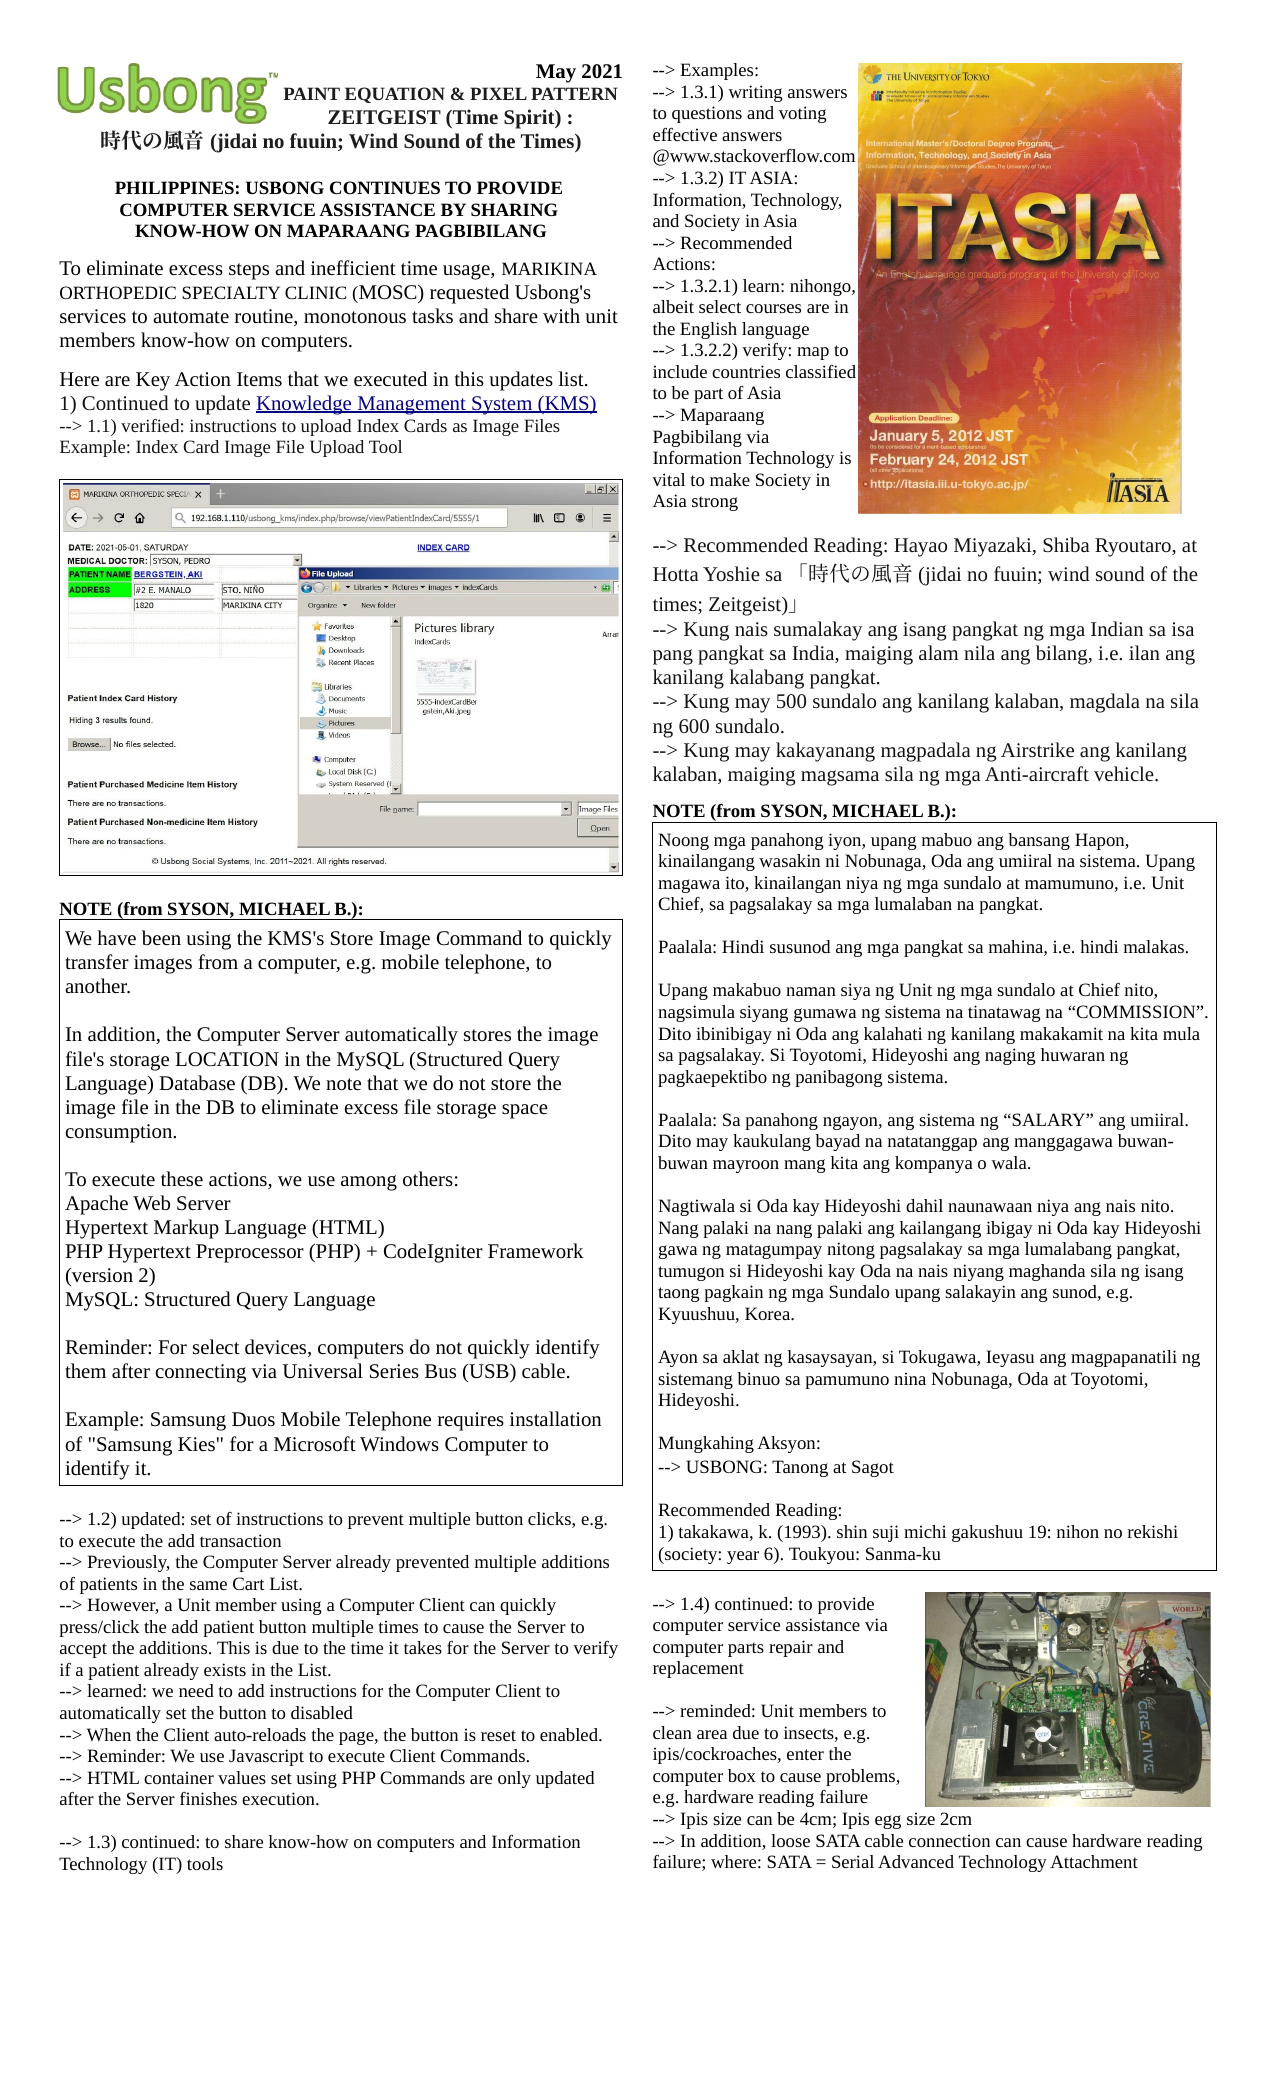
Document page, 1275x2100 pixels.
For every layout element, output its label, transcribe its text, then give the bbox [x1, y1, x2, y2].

text --> 1.3.2.2) verify: map to include countries classified to be part of Asia [652, 339, 858, 404]
text 時代の風音 (jidai no fuuin; Wind Sound of the Times) [59, 129, 623, 153]
text [1183, 81, 1216, 167]
text NOTE (from SYSON, MICHAEL B.): [652, 800, 1216, 822]
text To eliminate excess steps and inefficient time usage, MARIKINA ORTHOPEDIC SPECIALTY CLINIC (MOSC) requested Usbong's services to automate routine, monotonous tasks and share with unit members know-how on computers. [59, 256, 623, 352]
text --> However, a Unit member using a Computer Client can quickly press/click the add patient button multiple times to cause the Server to accept the additions. This is due to the time it takes for the Server to verify if a patient already exists in the List. [59, 1594, 623, 1680]
text --> 1.3.2) IT ASIA: Information, Technology, and Society in Asia [652, 167, 858, 232]
text --> 1.2) updated: set of instructions to prevent multiple button clicks, e.g. to execute the add transaction [59, 1508, 623, 1551]
text KNOW-HOW ON MAPARAANG PAGBIBILANG [59, 220, 623, 242]
text --> 1.3.2.1) learn: nihongo, albeit select courses are in the English language [652, 275, 858, 339]
text May 2021 [59, 59, 623, 83]
text --> Examples: [652, 59, 1216, 81]
text [1183, 167, 1216, 232]
text --> 1.1) verified: instructions to upload Index Cards as Image Files [59, 415, 623, 436]
text Here are Key Action Items that we executed in this updates list. [59, 367, 623, 391]
table_header Noong mga panahong iyon, upang mabuo ang bansang Hapon, kinailangang wasakin ni Nobunaga, Oda ang umiiral na sistema. Upang magawa ito, kinailangan niya ng mga sundalo at mamumuno, i.e. Unit Chief, sa pagsalakay sa mga lumalaban na pangkat. Paalala: Hindi susunod ang mga pangkat sa mahina, i.e. hindi malakas. Upang makabuo naman siya ng Unit ng mga sundalo at Chief nito, nagsimula siyang gumawa ng sistema na tinatawag na “COMMISSION”. Dito ibinibigay ni Oda ang kalahati ng kanilang makakamit na kita mula sa pagsalakay. Si Toyotomi, Hideyoshi ang naging huwaran ng pagkaepektibo ng panibagong sistema. Paalala: Sa panahong ngayon, ang sistema ng “SALARY” ang umiiral. Dito may kaukulang bayad na natatanggap ang manggagawa buwan-buwan mayroon mang kita ang kompanya o wala. Nagtiwala si Oda kay Hideyoshi dahil naunawaan niya ang nais nito. Nang palaki na nang palaki ang kailangang ibigay ni Oda kay Hideyoshi gawa ng matagumpay nitong pagsalakay sa mga lumalabang pangkat, tumugon si Hideyoshi kay Oda na nais niyang maghanda sila ng isang taong pagkain ng mga Sundalo upang salakayin ang sunod, e.g. Kyuushuu, Korea. Ayon sa aklat ng kasaysayan, si Tokugawa, Ieyasu ang magpapanatili ng sistemang binuo sa pamumuno nina Nobunaga, Oda at Toyotomi, Hideyoshi. Mungkahing Aksyon: --> USBONG: Tanong at Sagot Recommended Reading: 1) takakawa, k. (1993). shin suji michi gakushuu 19: nihon no rekishi (society: year 6). Toukyou: Sanma-ku [653, 823, 1216, 1570]
text [1183, 275, 1216, 339]
text --> Kung may 500 sundalo ang kanilang kalaban, magdala na sila ng 600 sundalo. [652, 689, 1216, 738]
text --> learned: we need to add instructions for the Computer Client to automatically set the button to disabled [59, 1680, 623, 1723]
text ZEITGEIST (Time Spirit) : [59, 105, 623, 129]
text [1183, 232, 1216, 275]
text 1) Continued to update Knowledge Management System (KMS) [59, 391, 623, 415]
text --> Maparaang Pagbibilang via Information Technology is vital to make Society in Asia strong [652, 404, 858, 512]
text PAINT EQUATION & PIXEL PATTERN [278, 83, 623, 105]
text --> Kung may kakayanang magpadala ng Airstrike ang kanilang kalaban, maiging magsama sila ng mga Anti-aircraft vehicle. [652, 738, 1216, 786]
picture [63, 483, 619, 873]
text --> 1.3) continued: to share know-how on computers and Information Technology (IT) tools [59, 1831, 623, 1874]
text --> Recommended Actions: [652, 232, 858, 275]
text --> Reminder: We use Javascript to execute Client Commands. [59, 1745, 623, 1767]
text --> Kung nais sumalakay ang isang pangkat ng mga Indian sa isa pang pangkat sa India, maiging alam nila ang bilang, i.e. ilan ang kanilang kalabang pangkat. [652, 617, 1216, 689]
text --> HTML container values set using PHP Commands are only updated after the Server finishes execution. [59, 1767, 623, 1810]
text PHILIPPINES: USBONG CONTINU​ES TO PROVIDE [59, 177, 623, 198]
text --> 1.4) continued: to provide computer service assistance via computer parts repair and replacement [652, 1592, 925, 1679]
picture [925, 1592, 1211, 1807]
text Example: Index Card Image File Upload Tool [59, 436, 623, 458]
text COMPUTER SERVICE ASSISTANCE BY SHARING [59, 198, 623, 220]
text --> Ipis size can be 4cm; Ipis egg size 2cm [652, 1808, 1216, 1829]
text [1183, 339, 1216, 404]
picture [858, 63, 1183, 514]
text --> 1.3.1) writing answers to questions and voting effective answers @www.stackoverflow.com [652, 81, 858, 167]
text --> When the Client auto-reloads the page, the button is reset to enabled. [59, 1723, 623, 1745]
text --> In addition, loose SATA cable connection can cause hardware reading failure; where: SATA = Serial Advanced Technology Attachment [652, 1829, 1216, 1873]
text NOTE (from SYSON, MICHAEL B.): [59, 898, 623, 919]
text --> Recommended Reading: Hayao Miyazaki, Shiba Ryoutaro, at Hotta Yoshie sa 「時代の風音 (jidai no fuuin; wind sound of the times; Zeitgeist)」 [652, 533, 1216, 617]
text [1183, 404, 1216, 512]
table_header We have been using the KMS's Store Image Command to quickly transfer images from a computer, e.g. mobile telephone, to another. In addition, the Computer Server automatically stores the image file's storage LOCATION in the MySQL (Structured Query Language) Database (DB). We note that we do not store the image file in the DB to eliminate excess file storage space consumption. To execute these actions, we use among others: Apache Web Server Hypertext Markup Language (HTML) PHP Hypertext Preprocessor (PHP) + CodeIgniter Framework (version 2) MySQL: Structured Query Language Reminder: For select devices, computers do not quickly identify them after connecting via Universal Series Bus (USB) cable. Example: Samsung Duos Mobile Telephone requires installation of "Samsung Kies" for a Microsoft Windows Computer to identify it. [60, 920, 622, 1485]
picture [57, 63, 278, 124]
text --> reminded: Unit members to clean area due to insects, e.g. ipis/cockroaches, enter the computer box to cause problems, e.g. hardware reading failure [652, 1700, 1216, 1808]
text --> Previously, the Computer Server already prevented multiple additions of patients in the same Cart List. [59, 1551, 623, 1594]
